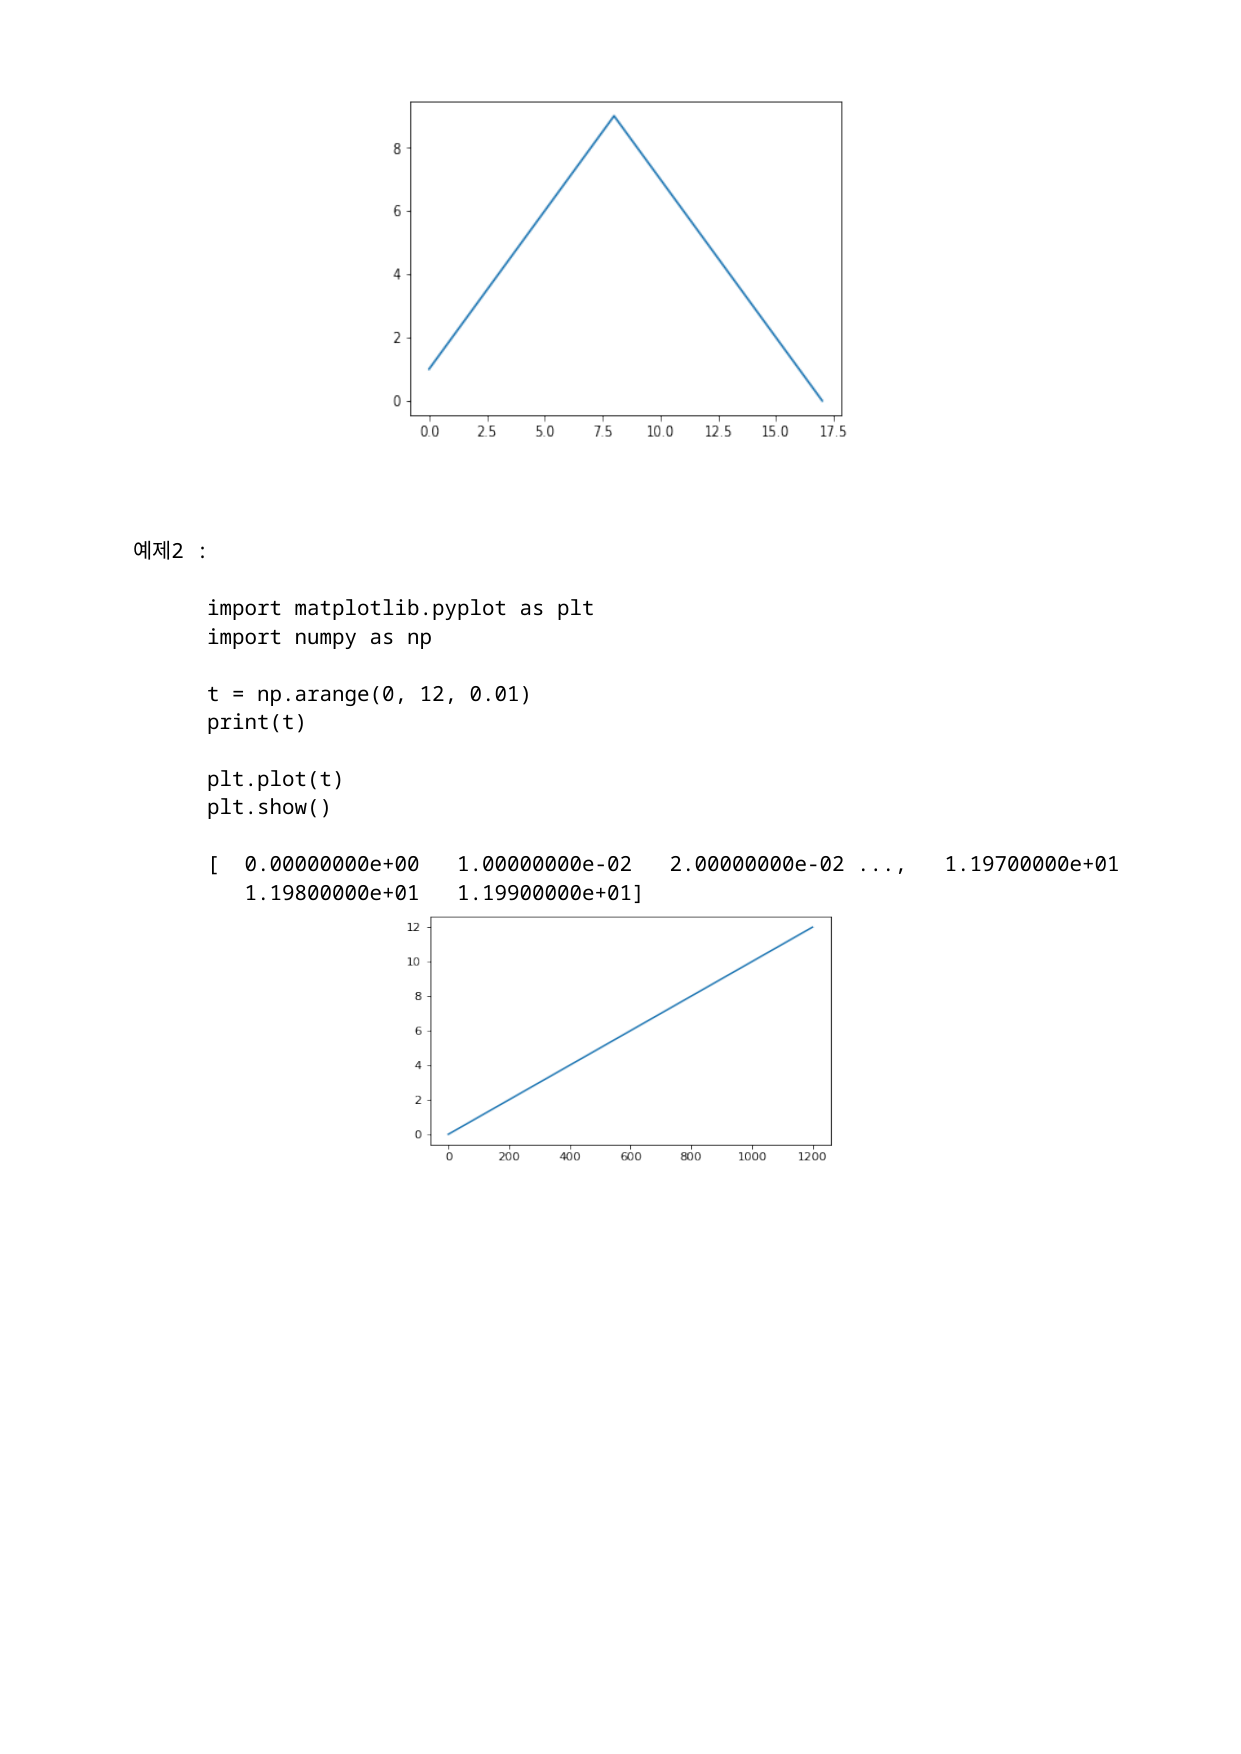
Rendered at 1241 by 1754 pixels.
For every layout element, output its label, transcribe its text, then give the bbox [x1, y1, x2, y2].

text [ 0.00000000e+00 1.00000000e-02 2.00000000e-02 ..., 1.19700000e+01 [59, 849, 1181, 878]
text t = np.arange(0, 12, 0.01) [59, 679, 1181, 707]
picture [383, 87, 857, 450]
text print(t) [59, 707, 1181, 736]
text plt.plot(t) [59, 764, 1181, 792]
text import numpy as np [59, 622, 1181, 650]
text plt.show() [59, 792, 1181, 821]
picture [398, 906, 843, 1170]
text import matplotlib.pyplot as plt [59, 593, 1181, 622]
text 예제2 : [59, 534, 1181, 565]
text 1.19800000e+01 1.19900000e+01] [59, 878, 1181, 906]
